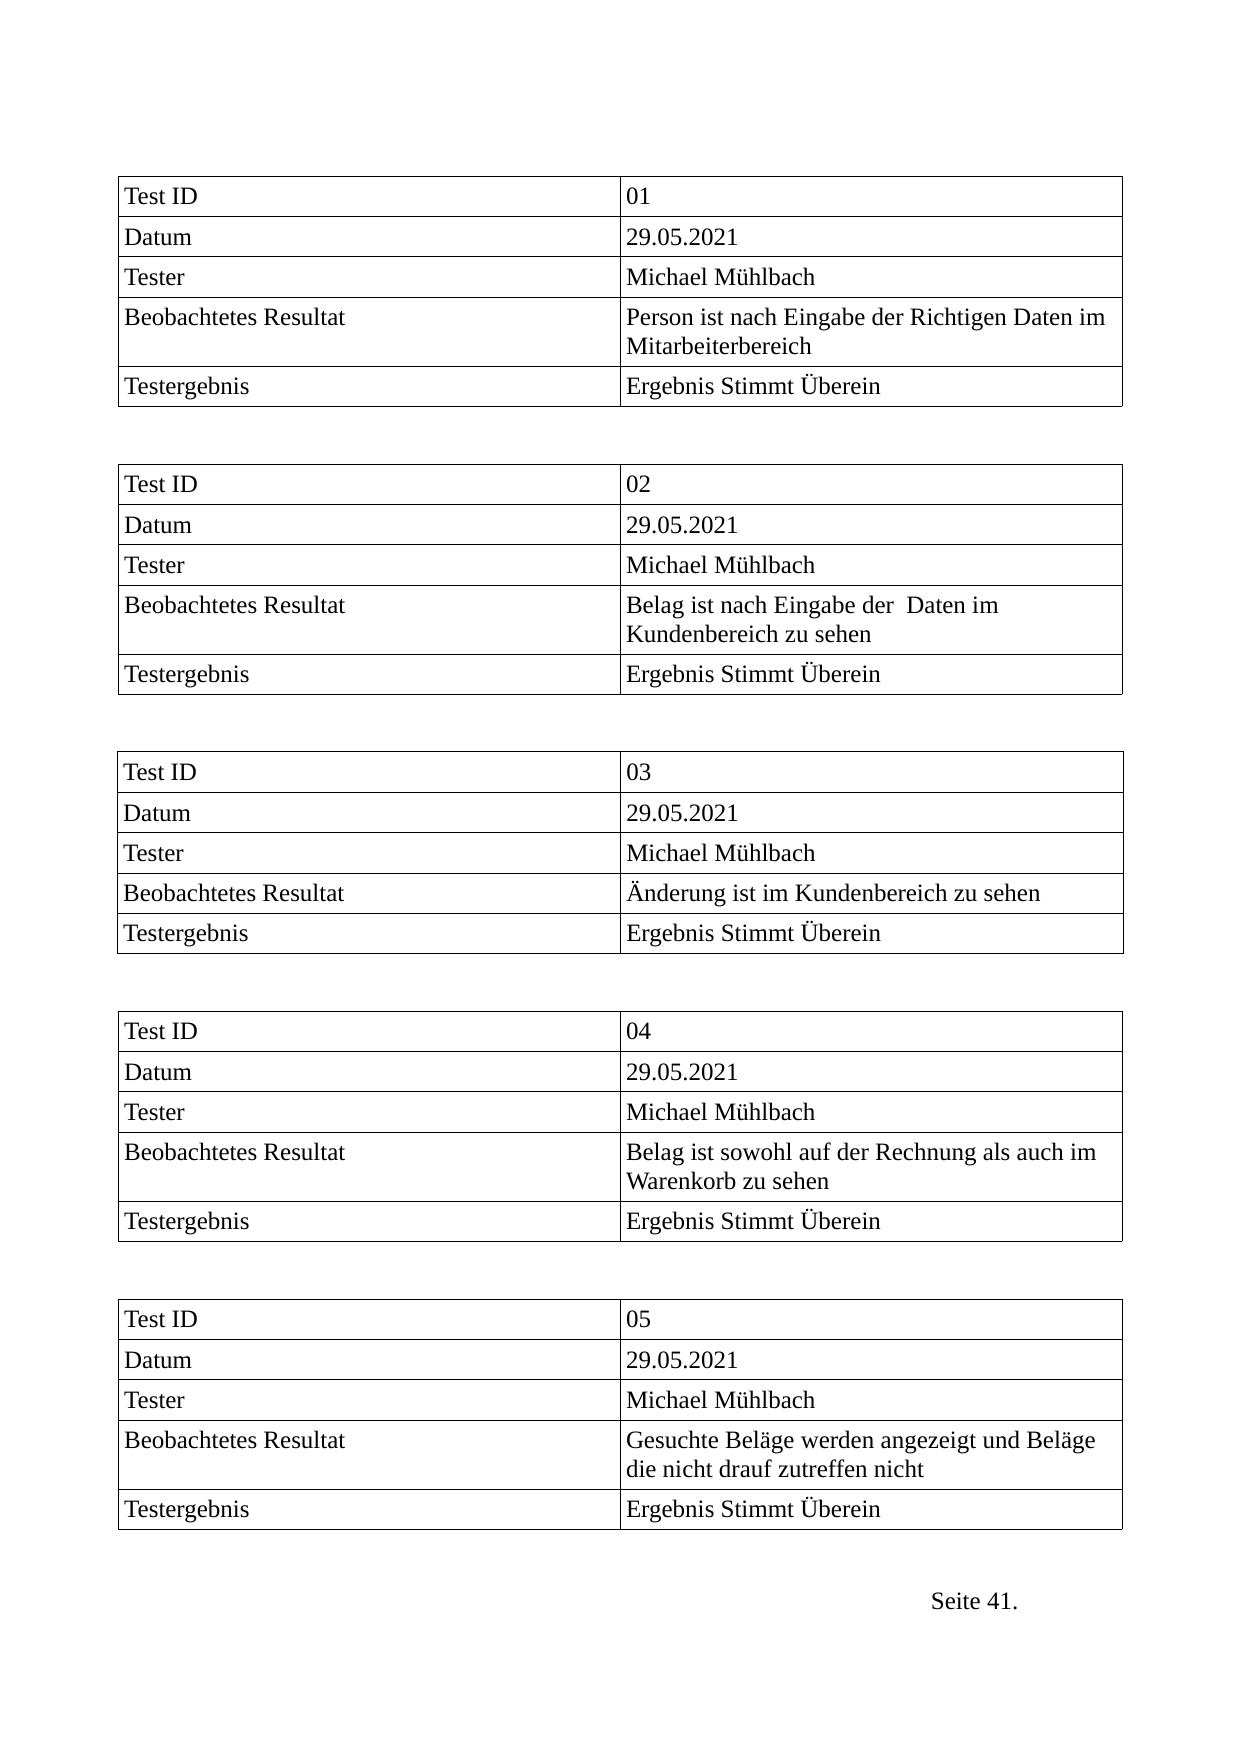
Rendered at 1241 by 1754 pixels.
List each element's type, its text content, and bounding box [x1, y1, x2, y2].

text Seite 41. [118, 1586, 1122, 1615]
table_cell Tester [119, 1380, 620, 1419]
table_header Test ID [119, 465, 620, 504]
table_header 03 [621, 752, 1123, 792]
table_cell Belag ist nach Eingabe der Daten im Kundenbereich zu sehen [621, 586, 1122, 653]
table_cell Tester [118, 833, 620, 872]
table_cell 29.05.2021 [621, 793, 1123, 832]
table_cell Michael Mühlbach [621, 1380, 1122, 1419]
table_header Test ID [119, 1300, 620, 1339]
table_cell Michael Mühlbach [621, 257, 1122, 297]
table_cell Michael Mühlbach [621, 545, 1122, 584]
table_cell Tester [119, 257, 620, 297]
table_header 01 [621, 177, 1122, 216]
table_cell Beobachtetes Resultat [119, 586, 620, 653]
table_cell Beobachtetes Resultat [118, 874, 620, 913]
table_cell Ergebnis Stimmt Überein [621, 914, 1123, 953]
table_cell Belag ist sowohl auf der Rechnung als auch im Warenkorb zu sehen [621, 1133, 1122, 1201]
table_cell Datum [119, 1052, 620, 1091]
table_cell Tester [119, 545, 620, 584]
table_cell 29.05.2021 [621, 1340, 1122, 1379]
table_cell Michael Mühlbach [621, 1092, 1122, 1132]
table_cell 29.05.2021 [621, 505, 1122, 544]
table_cell Datum [118, 793, 620, 832]
table_cell Ergebnis Stimmt Überein [621, 1490, 1122, 1529]
table_cell Datum [119, 217, 620, 256]
table_cell Änderung ist im Kundenbereich zu sehen [621, 874, 1123, 913]
table_cell Testergebnis [119, 1202, 620, 1241]
table_header 05 [621, 1300, 1122, 1339]
table_cell Datum [119, 505, 620, 544]
table_cell Testergebnis [119, 1490, 620, 1529]
table_cell Ergebnis Stimmt Überein [621, 367, 1122, 406]
table_header 02 [621, 465, 1122, 504]
table_cell Gesuchte Beläge werden angezeigt und Beläge die nicht drauf zutreffen nicht [621, 1421, 1122, 1488]
table_header Test ID [119, 1012, 620, 1051]
table_header Test ID [119, 177, 620, 216]
table_cell 29.05.2021 [621, 217, 1122, 256]
table_cell Beobachtetes Resultat [119, 298, 620, 366]
table_cell Datum [119, 1340, 620, 1379]
table_cell Person ist nach Eingabe der Richtigen Daten im Mitarbeiterbereich [621, 298, 1122, 366]
table_cell Beobachtetes Resultat [119, 1421, 620, 1488]
table_header Test ID [118, 752, 620, 792]
table_cell Testergebnis [118, 914, 620, 953]
table_cell 29.05.2021 [621, 1052, 1122, 1091]
table_header 04 [621, 1012, 1122, 1051]
table_cell Beobachtetes Resultat [119, 1133, 620, 1201]
table_cell Michael Mühlbach [621, 833, 1123, 872]
table_cell Testergebnis [119, 367, 620, 406]
table_cell Testergebnis [119, 655, 620, 694]
table_cell Tester [119, 1092, 620, 1132]
table_cell Ergebnis Stimmt Überein [621, 1202, 1122, 1241]
table_cell Ergebnis Stimmt Überein [621, 655, 1122, 694]
